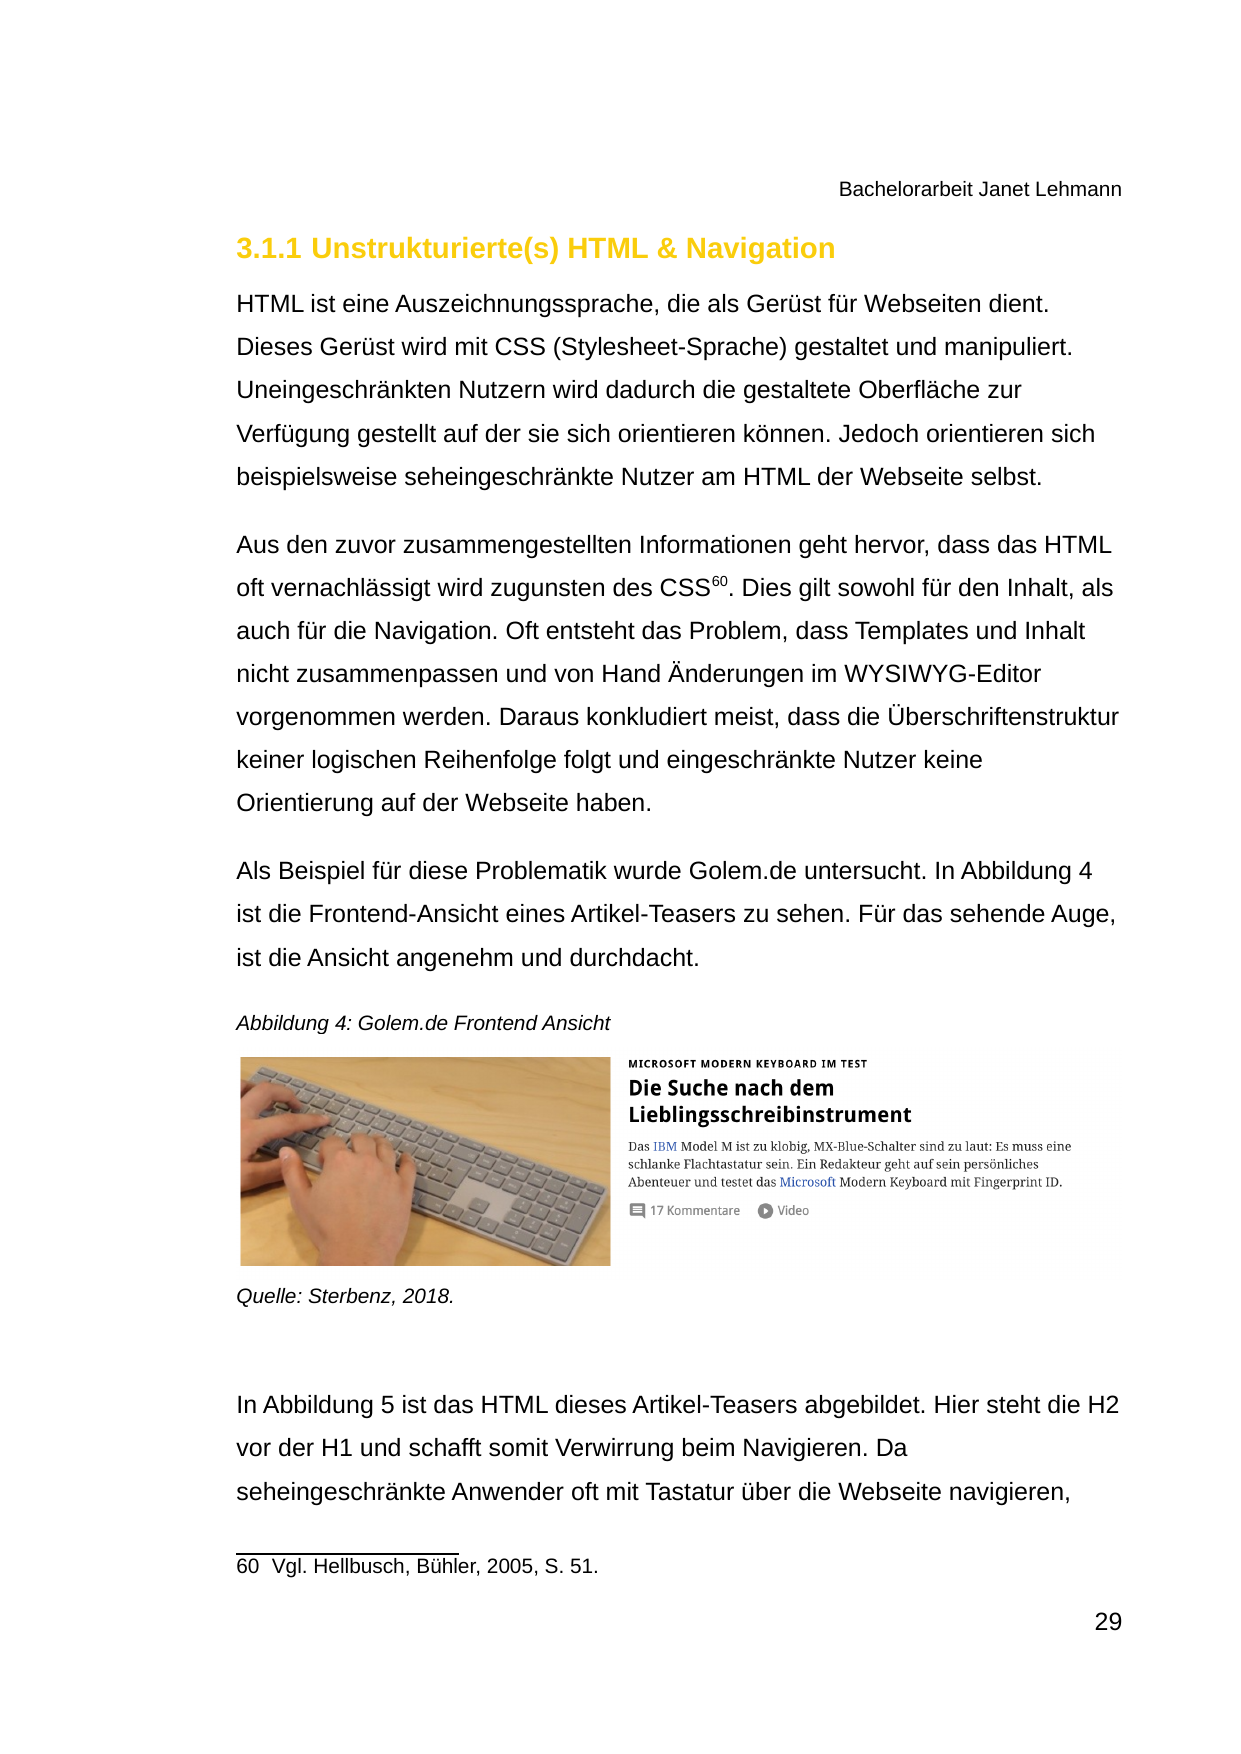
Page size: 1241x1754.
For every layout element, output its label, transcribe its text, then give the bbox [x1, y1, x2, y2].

text Als Beispiel für diese Problematik wurde Golem.de untersucht. In Abbildung 4 ist die Frontend-Ansicht eines Artikel-Teasers zu sehen. Für das sehende Auge, ist die Ansicht angenehm und durchdacht. [236, 856, 1122, 971]
subtitle Unstrukturierte(s) HTML & Navigation [236, 231, 1122, 264]
text Aus den zuvor zusammengestellten Informationen geht hervor, dass das HTML oft vernachlässigt wird zugunsten des CSS. Dies gilt sowohl für den Inhalt, als auch für die Navigation. Oft entsteht das Problem, dass Templates und Inhalt nicht zusammenpassen und von Hand Änderungen im WYSIWYG-Editor vorgenommen werden. Daraus konkludiert meist, dass die Überschriftenstruktur keiner logischen Reihenfolge folgt und eingeschränkte Nutzer keine Orientierung auf der Webseite haben. [236, 530, 1122, 817]
text Quelle: Sterbenz, 2018. [236, 1280, 1122, 1308]
text Abbildung 4: Golem.de Frontend Ansicht [236, 1011, 1122, 1047]
text In Abbildung 5 ist das HTML dieses Artikel-Teasers abgebildet. Hier steht die H2 vor der H1 und schafft somit Verwirrung beim Navigieren. Da seheingeschränkte Anwender oft mit Tastatur über die Webseite navigieren, [236, 1390, 1122, 1505]
text HTML ist eine Auszeichnungssprache, die als Gerüst für Webseiten dient. Dieses Gerüst wird mit CSS (Stylesheet-Sprache) gestaltet und manipuliert. Uneingeschränkten Nutzern wird dadurch die gestaltete Oberfläche zur Verfügung gestellt auf der sie sich orientieren können. Jedoch orientieren sich beispielsweise seheingeschränkte Nutzer am HTML der Webseite selbst. [236, 289, 1122, 491]
picture [236, 1047, 1123, 1280]
text Vgl. Hellbusch, Bühler, 2005, S. 51. [236, 1554, 1122, 1578]
